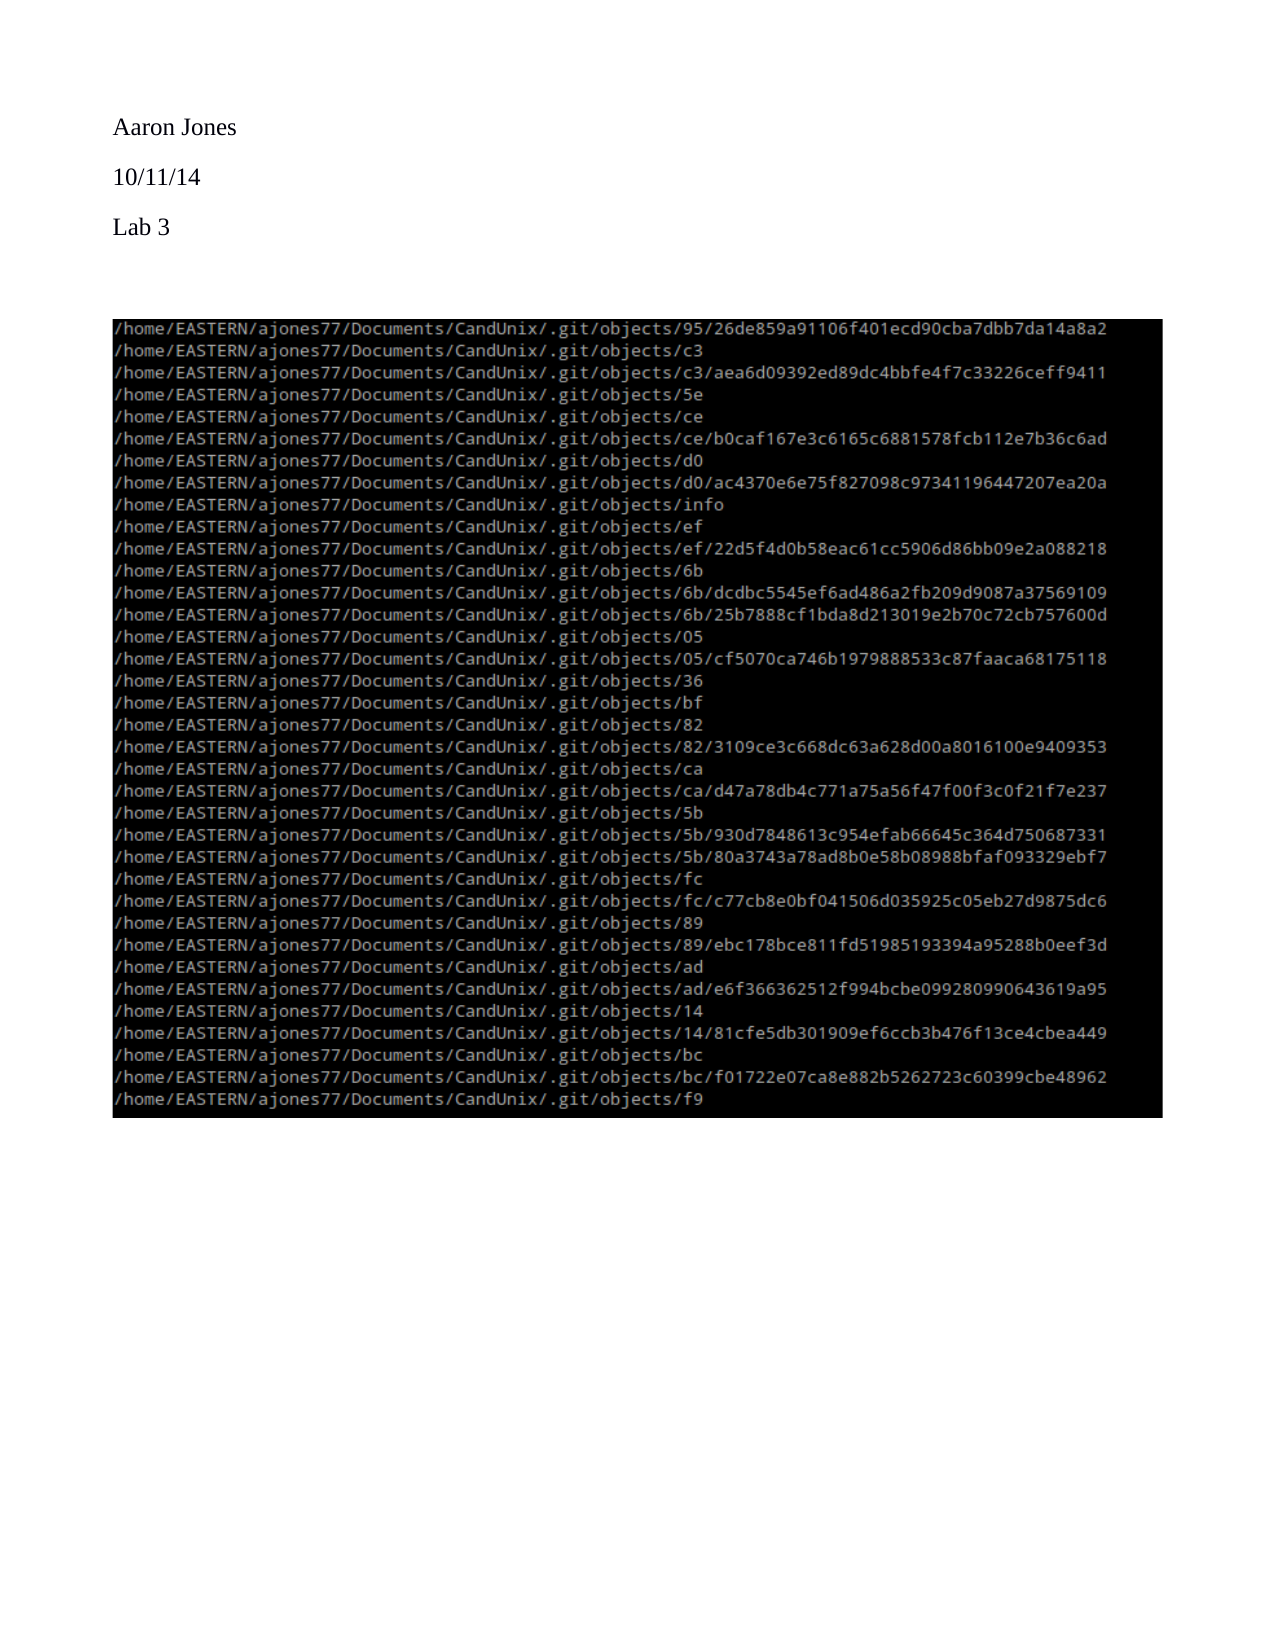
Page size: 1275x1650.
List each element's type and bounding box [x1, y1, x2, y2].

picture [112, 319, 1163, 1118]
